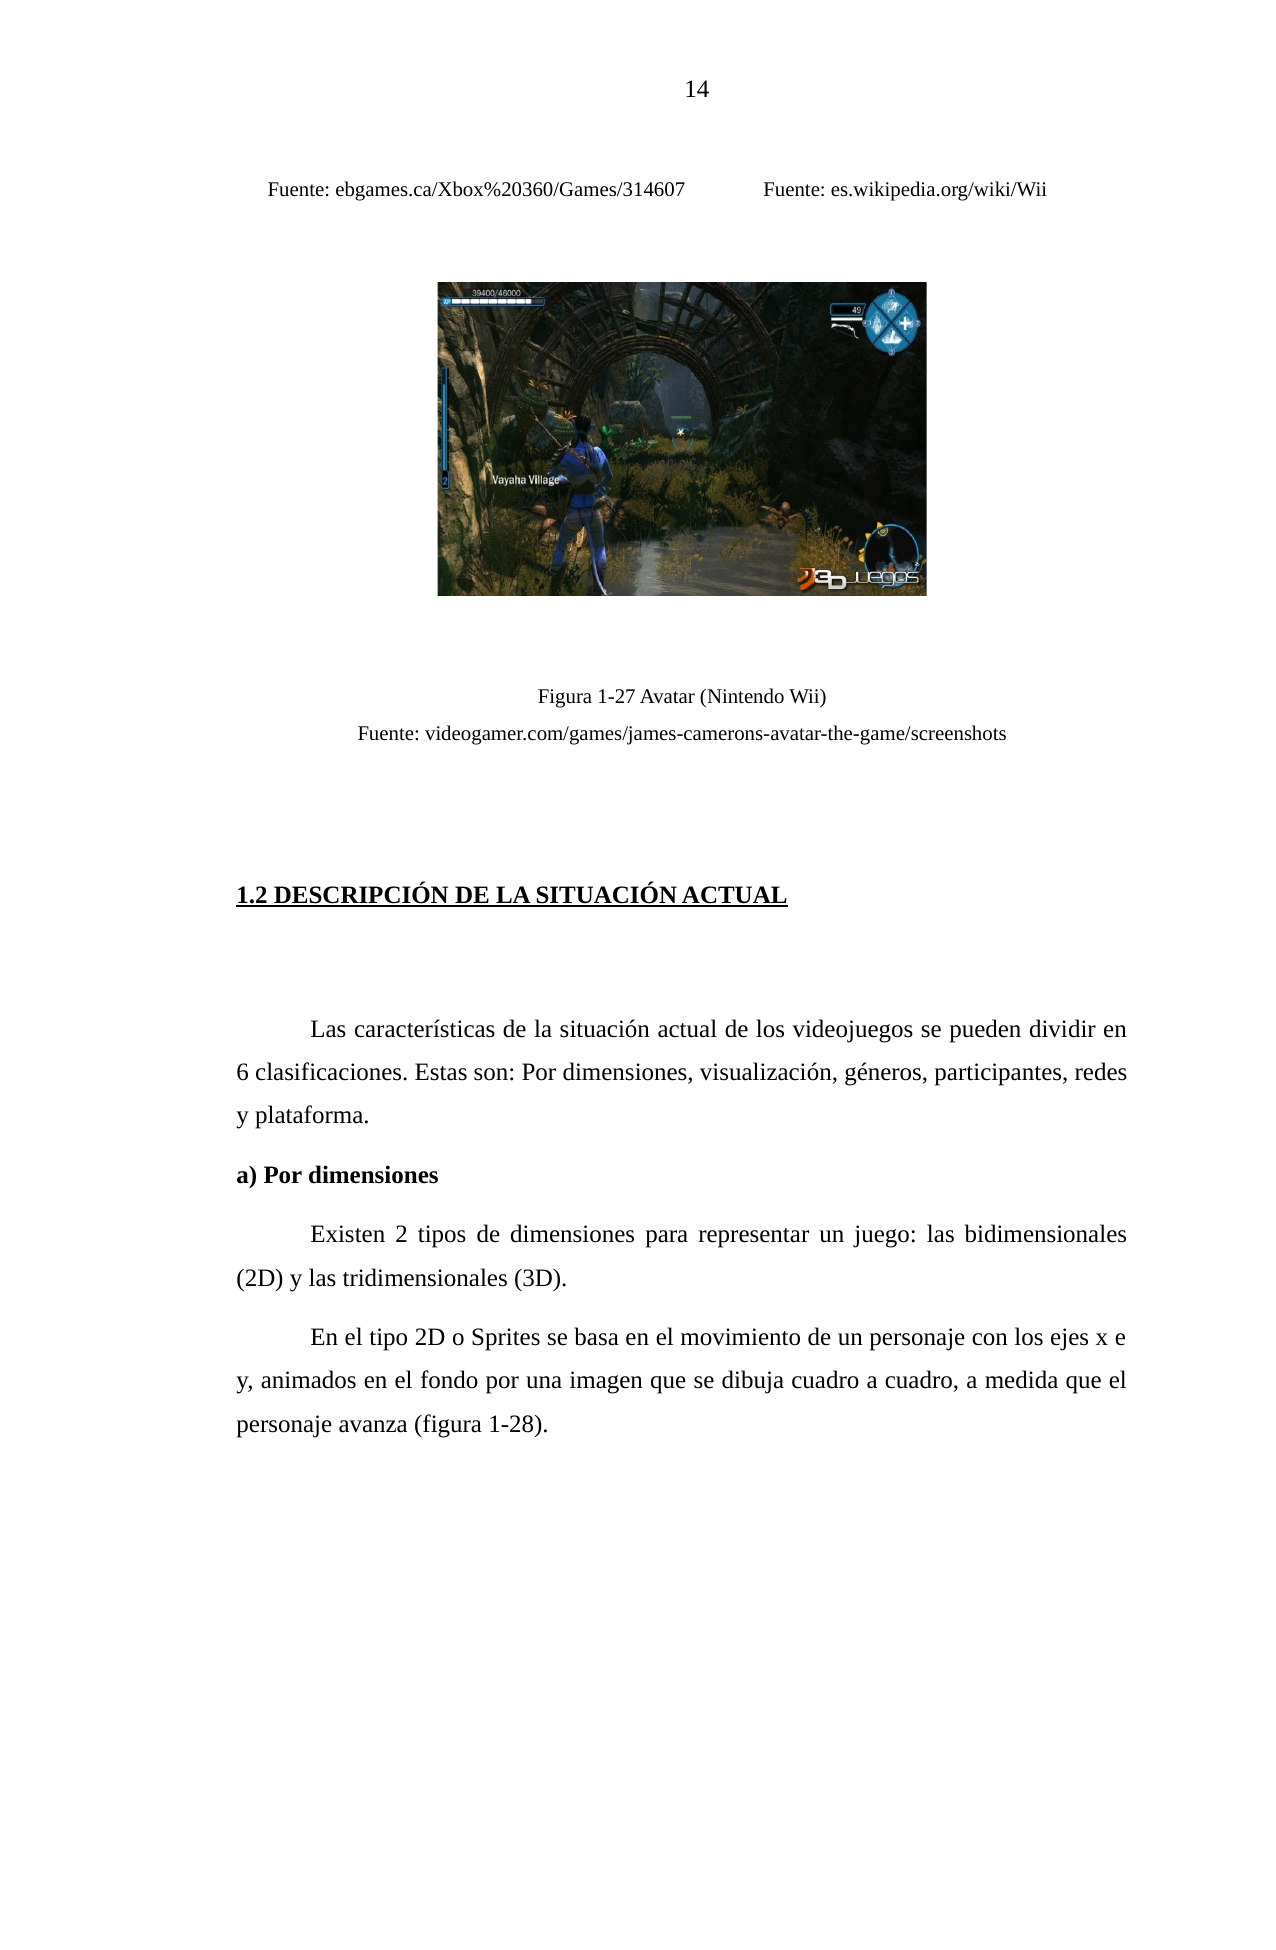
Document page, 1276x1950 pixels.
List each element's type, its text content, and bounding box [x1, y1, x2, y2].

text Las características de la situación actual de los videojuegos se pueden dividir en 6 clasificaciones. Estas son: Por dimensiones, visualización, géneros, participantes, redes y plataforma. [236, 1014, 1128, 1129]
text Figura 1-27 Avatar (Nintendo Wii) [236, 684, 1128, 708]
text Existen 2 tipos de dimensiones para representar un juego: las bidimensionales (2D) y las tridimensionales (3D). [236, 1219, 1128, 1291]
text Fuente: videogamer.com/games/james-camerons-avatar-the-game/screenshots [236, 720, 1128, 744]
subtitle 1.2 DESCRIPCIÓN DE LA SITUACIÓN ACTUAL [236, 880, 1128, 909]
text En el tipo 2D o Sprites se basa en el movimiento de un personaje con los ejes x e y, animados en el fondo por una imagen que se dibuja cuadro a cuadro, a medida que el personaje avanza (figura 1-28). [236, 1322, 1128, 1437]
text Fuente: ebgames.ca/Xbox%20360/Games/314607 Fuente: es.wikipedia.org/wiki/Wii [236, 177, 1128, 201]
text a) Por dimensiones [236, 1160, 1128, 1188]
